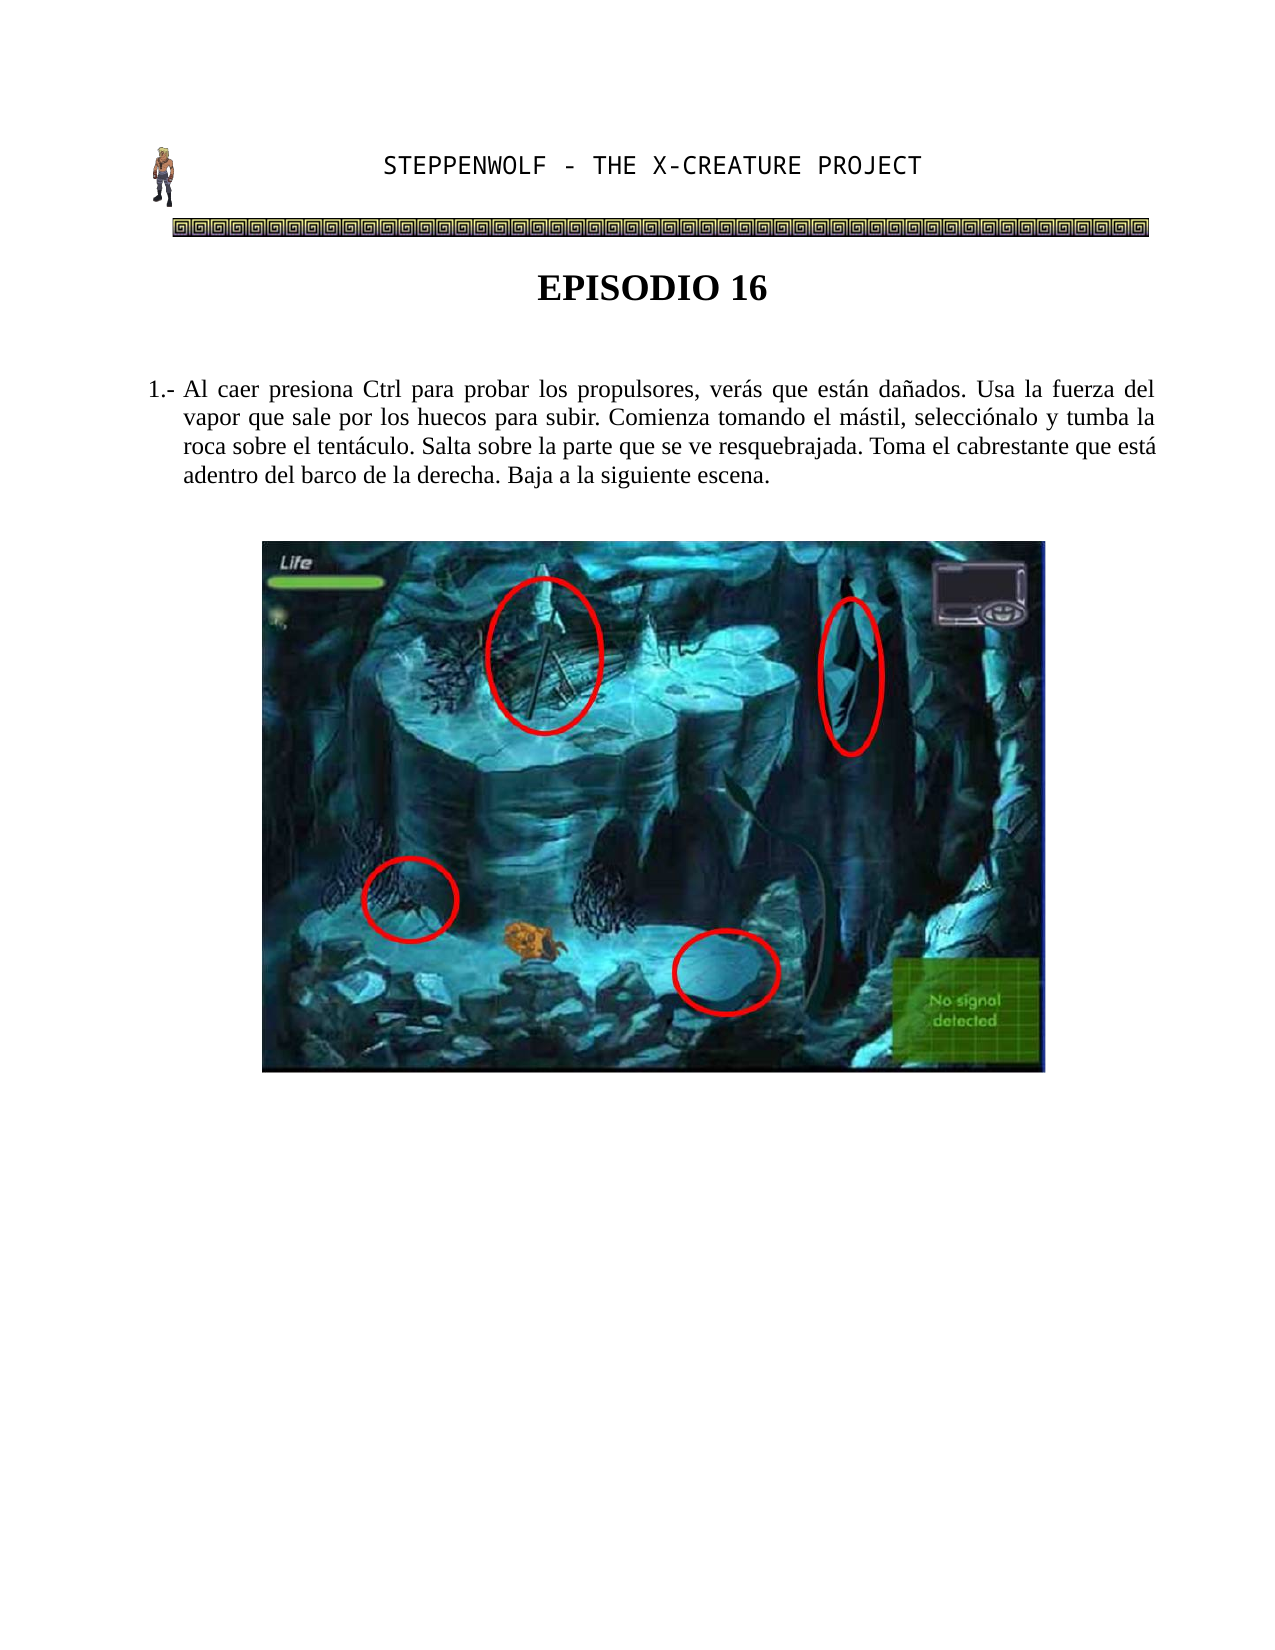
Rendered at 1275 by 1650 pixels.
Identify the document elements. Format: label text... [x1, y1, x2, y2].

subtitle EPISODIO 16 [148, 266, 1157, 309]
picture [147, 147, 181, 207]
text 1.- Al caer presiona Ctrl para probar los propulsores, verás que están dañados. Usa la fuerza del vapor que sale por los huecos para subir. Comienza tomando el mástil, selecciónalo y tumba la roca sobre el tentáculo. Salta sobre la parte que se ve resquebrajada. Toma el cabrestante que está adentro del barco de la derecha. Baja a la siguiente escena. [148, 374, 1157, 489]
picture [172, 218, 1149, 237]
picture [261, 541, 1046, 1073]
